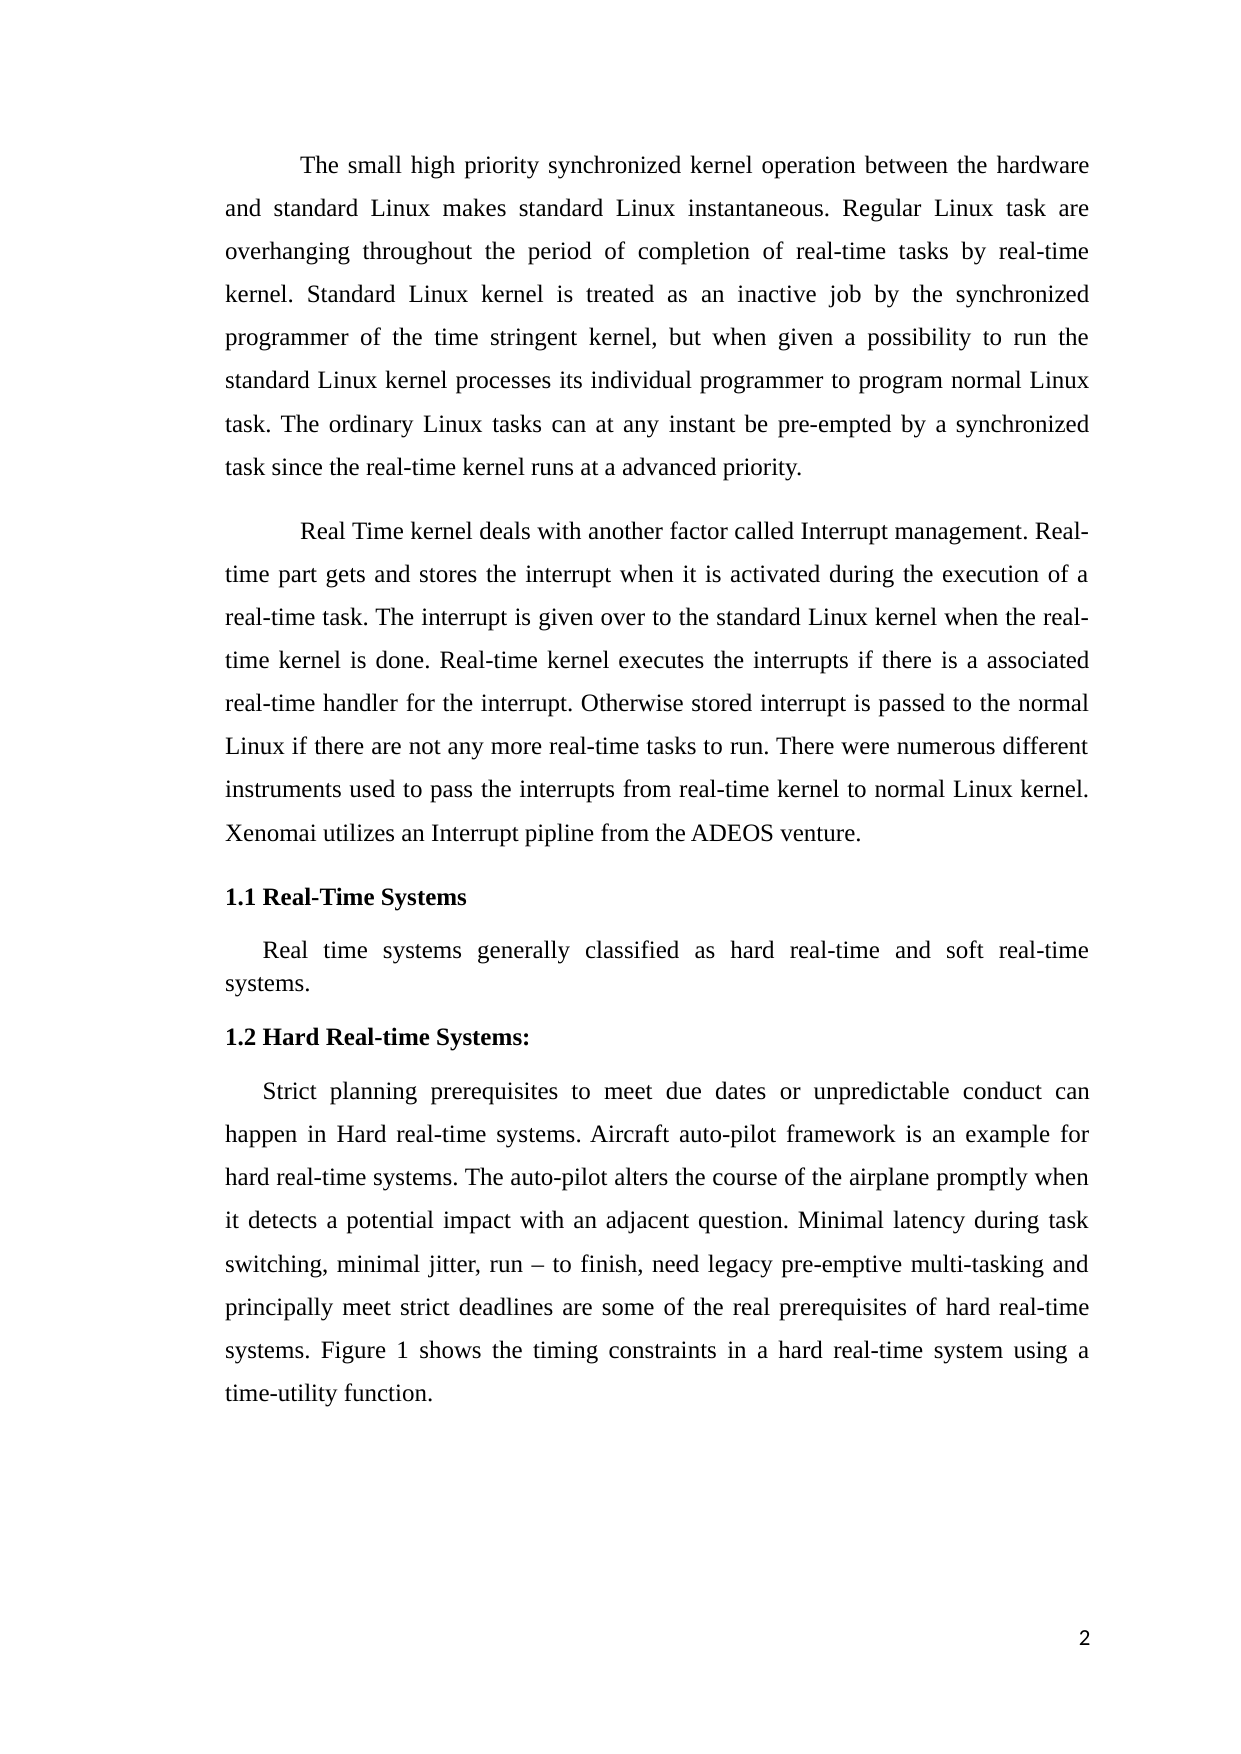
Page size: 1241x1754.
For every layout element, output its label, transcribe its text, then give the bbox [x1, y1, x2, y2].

text Strict planning prerequisites to meet due dates or unpredictable conduct can happen in Hard real-time systems. Aircraft auto-pilot framework is an example for hard real-time systems. The auto-pilot alters the course of the airplane promptly when it detects a potential impact with an adjacent question. Minimal latency during task switching, minimal jitter, run – to finish, need legacy pre-emptive multi-tasking and principally meet strict deadlines are some of the real prerequisites of hard real-time systems. Figure 1 shows the timing constraints in a hard real-time system using a time-utility function. [225, 1076, 1090, 1407]
list Real-Time Systems [225, 882, 1090, 910]
list Hard Real-time Systems: [225, 1022, 1090, 1051]
text Real time systems generally classified as hard real-time and soft real-time systems. [225, 936, 1090, 997]
text The small high priority synchronized kernel operation between the hardware and standard Linux makes standard Linux instantaneous. Regular Linux task are overhanging throughout the period of completion of real-time tasks by real-time kernel. Standard Linux kernel is treated as an inactive job by the synchronized programmer of the time stringent kernel, but when given a possibility to run the standard Linux kernel processes its individual programmer to program normal Linux task. The ordinary Linux tasks can at any instant be pre-empted by a synchronized task since the real-time kernel runs at a advanced priority. [225, 150, 1090, 481]
text Real Time kernel deals with another factor called Interrupt management. Real-time part gets and stores the interrupt when it is activated during the execution of a real-time task. The interrupt is given over to the standard Linux kernel when the real-time kernel is done. Real-time kernel executes the interrupts if there is a associated real-time handler for the interrupt. Otherwise stored interrupt is passed to the normal Linux if there are not any more real-time tasks to run. There were numerous different instruments used to pass the interrupts from real-time kernel to normal Linux kernel. Xenomai utilizes an Interrupt pipline from the ADEOS venture. [225, 516, 1090, 846]
